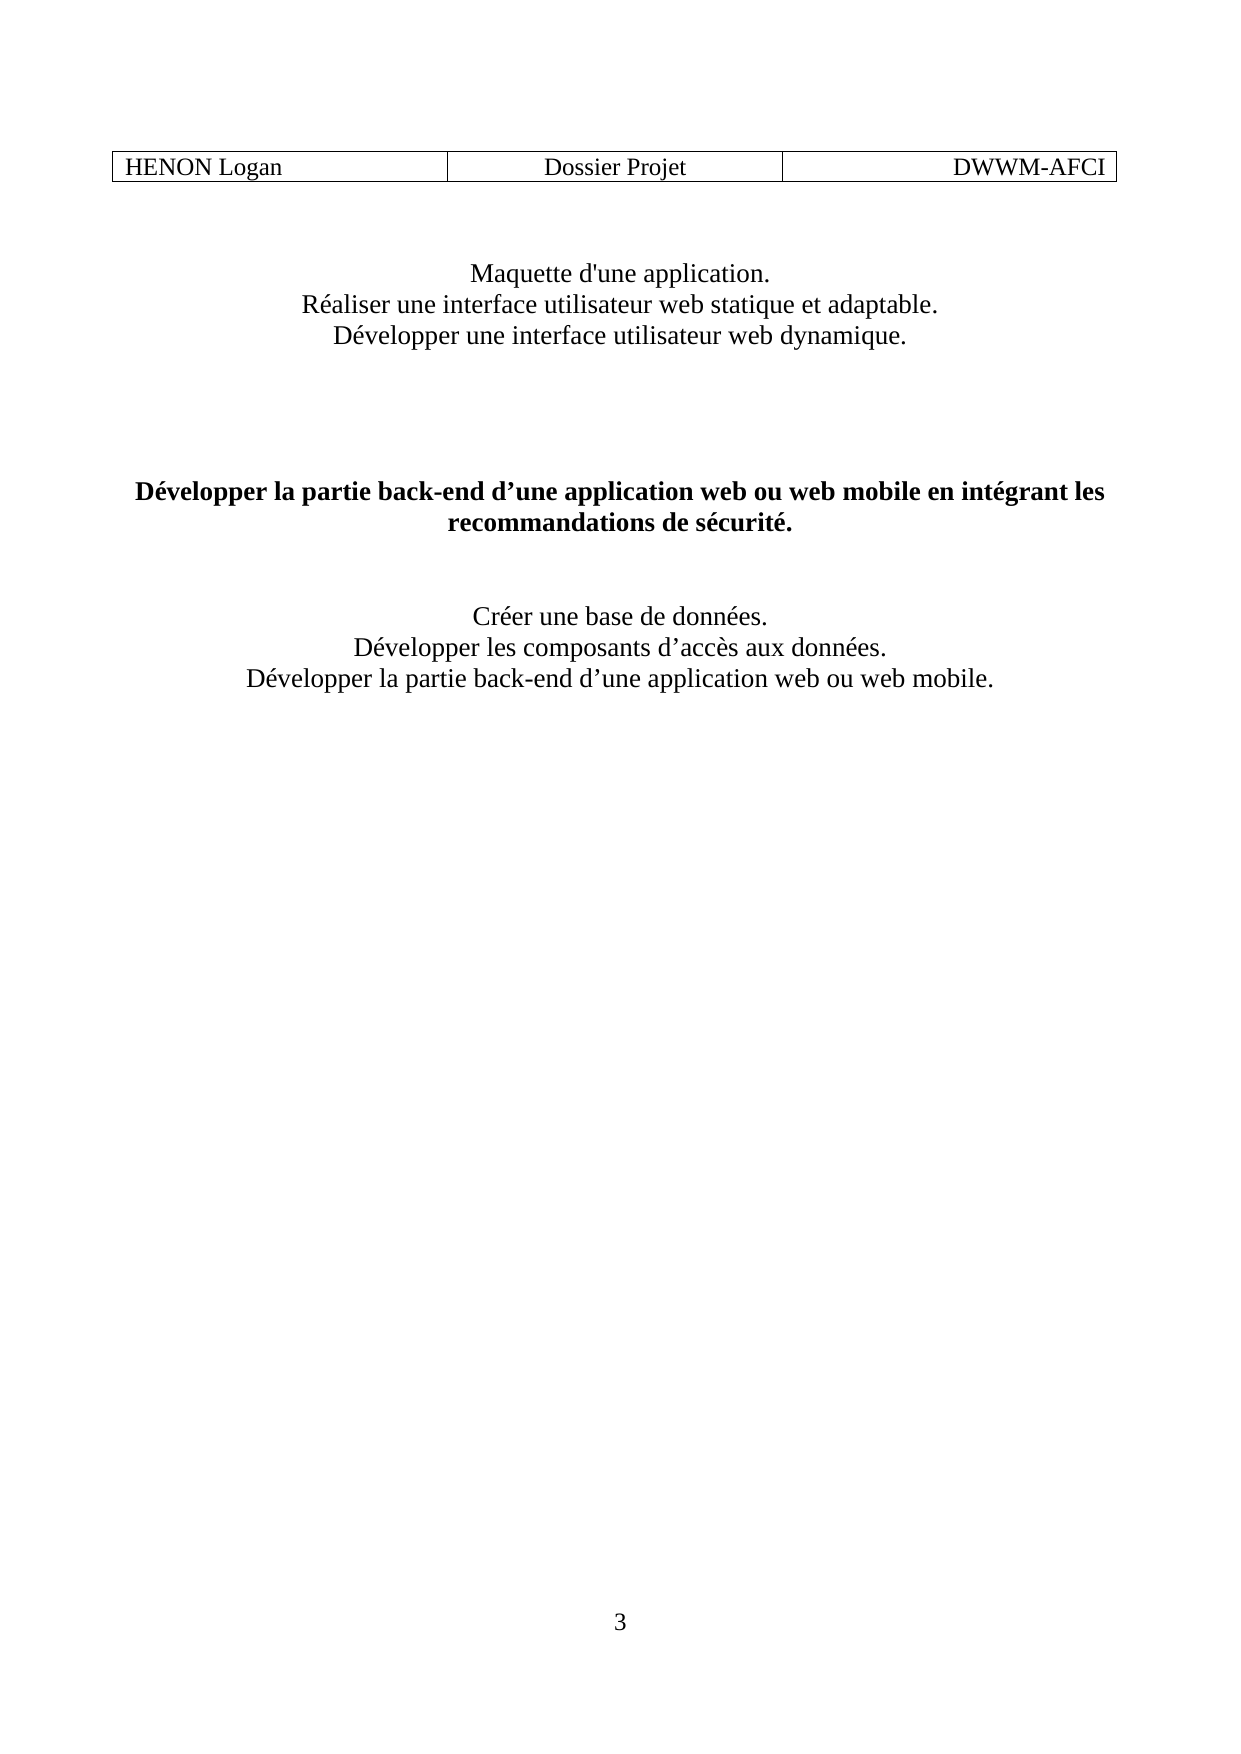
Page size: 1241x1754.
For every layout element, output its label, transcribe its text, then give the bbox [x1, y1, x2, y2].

text Développer la partie back-end d’une application web ou web mobile en intégrant les recommandations de sécurité. [118, 475, 1122, 537]
text Créer une base de données. [118, 599, 1122, 631]
text Développer la partie back-end d’une application web ou web mobile. [118, 662, 1122, 693]
text Réaliser une interface utilisateur web statique et adaptable. [118, 288, 1122, 319]
text Développer les composants d’accès aux données. [118, 631, 1122, 662]
text Développer une interface utilisateur web dynamique. [118, 319, 1122, 350]
text Maquette d'une application. [118, 257, 1122, 288]
